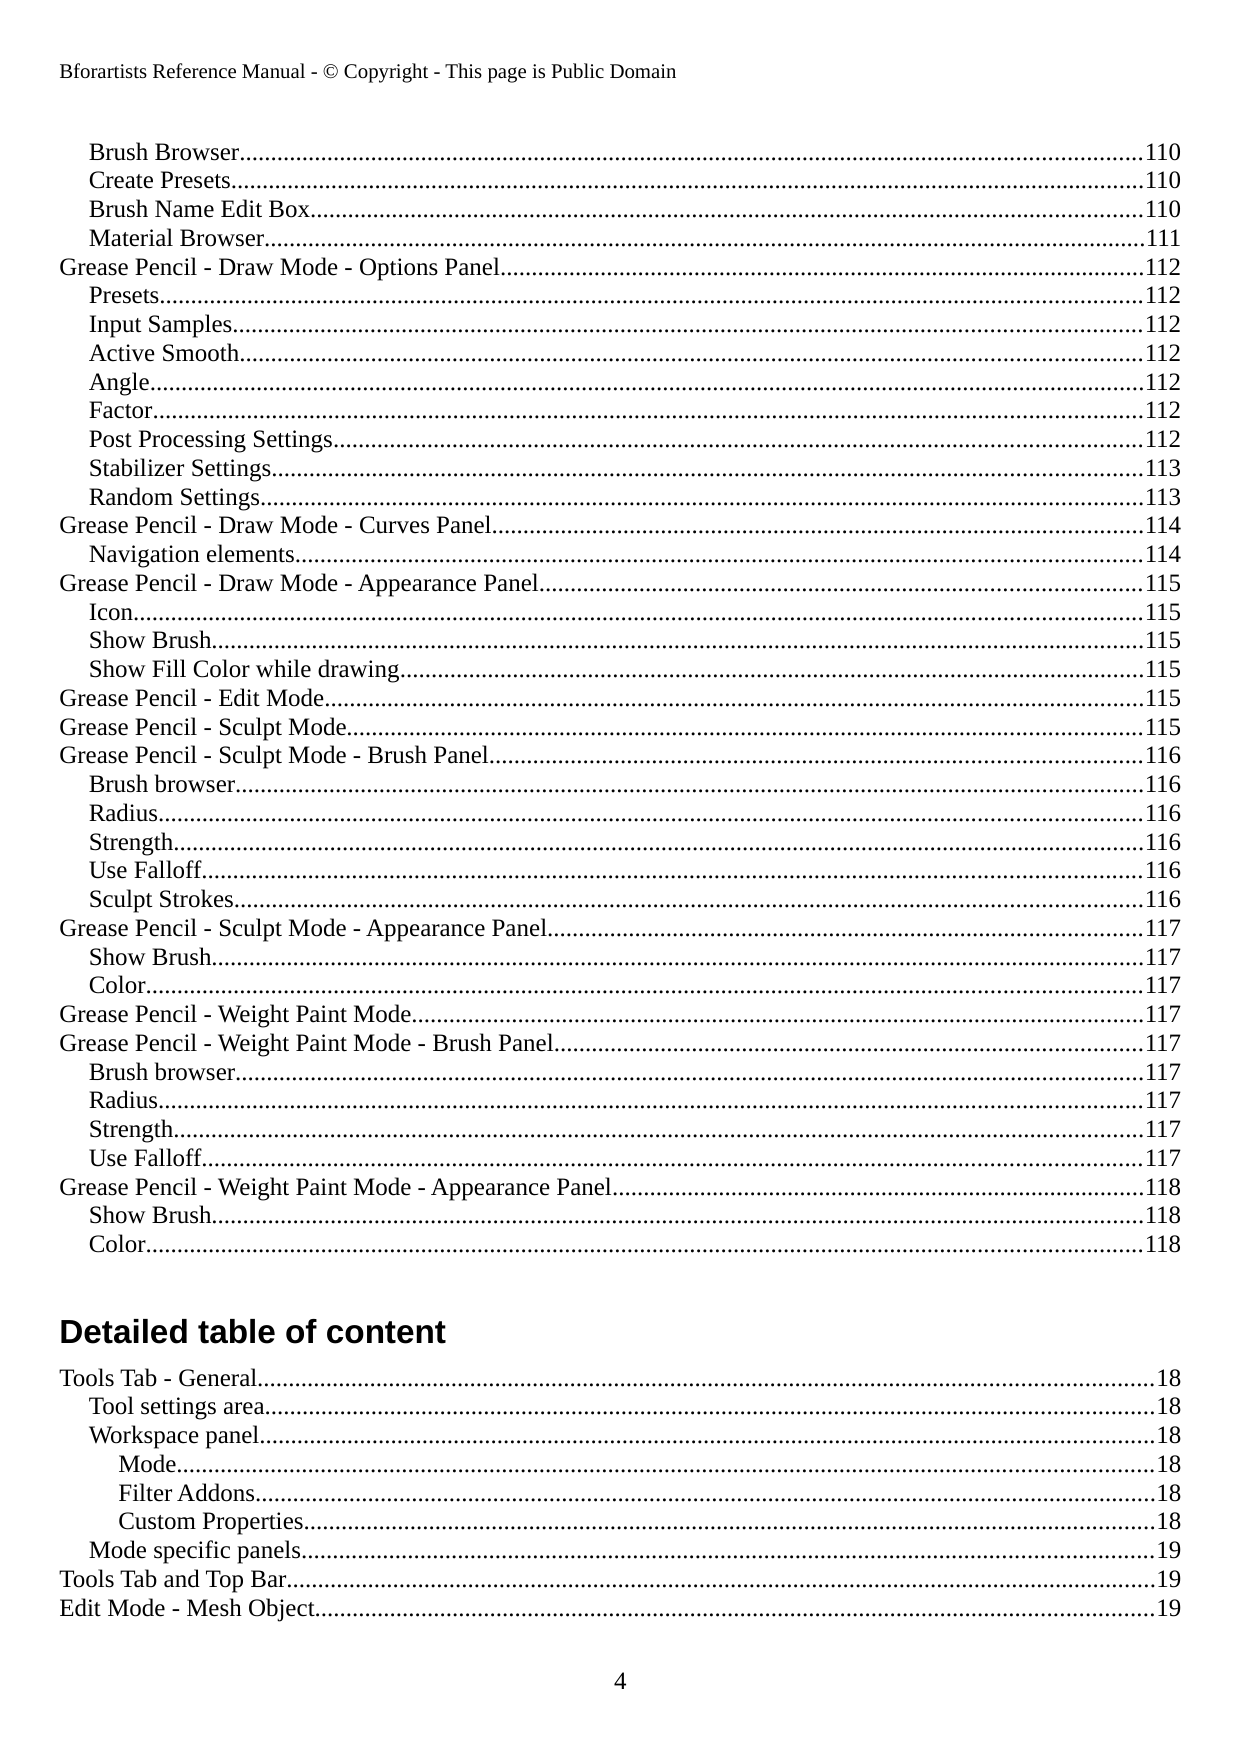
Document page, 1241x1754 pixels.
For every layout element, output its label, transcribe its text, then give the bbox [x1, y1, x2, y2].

text Brush Name Edit Box 110 [88, 194, 1181, 223]
text Show Brush 118 [88, 1200, 1181, 1229]
text Stabilizer Settings 113 [88, 453, 1181, 482]
text Edit Mode - Mesh Object 19 [59, 1593, 1181, 1621]
text Radius 116 [88, 798, 1181, 827]
text Grease Pencil - Draw Mode - Appearance Panel 115 [59, 568, 1181, 597]
text Post Processing Settings 112 [88, 424, 1181, 453]
text Brush browser 116 [88, 769, 1181, 798]
text Brush Browser 110 [88, 137, 1181, 165]
text Angle 112 [88, 367, 1181, 395]
text Tools Tab and Top Bar 19 [59, 1564, 1181, 1593]
text Grease Pencil - Edit Mode 115 [59, 683, 1181, 712]
text Active Smooth 112 [88, 338, 1181, 367]
text Color 118 [88, 1229, 1181, 1258]
text Icon 115 [88, 597, 1181, 625]
text Grease Pencil - Weight Paint Mode - Appearance Panel 118 [59, 1172, 1181, 1200]
text Brush browser 117 [88, 1057, 1181, 1085]
text Filter Addons 18 [118, 1478, 1181, 1506]
text Show Brush 117 [88, 942, 1181, 970]
text Grease Pencil - Draw Mode - Options Panel 112 [59, 252, 1181, 280]
text Navigation elements 114 [88, 539, 1181, 568]
text Random Settings 113 [88, 482, 1181, 510]
text Input Samples 112 [88, 309, 1181, 338]
text Strength 116 [88, 827, 1181, 855]
text Use Falloff 116 [88, 855, 1181, 884]
text Grease Pencil - Sculpt Mode - Brush Panel 116 [59, 740, 1181, 769]
text Factor 112 [88, 395, 1181, 424]
text Custom Properties 18 [118, 1506, 1181, 1535]
text Grease Pencil - Weight Paint Mode - Brush Panel 117 [59, 1028, 1181, 1057]
text Tools Tab - General 18 [59, 1363, 1181, 1391]
text Show Fill Color while drawing 115 [88, 654, 1181, 683]
text Grease Pencil - Sculpt Mode - Appearance Panel 117 [59, 913, 1181, 942]
text Use Falloff 117 [88, 1143, 1181, 1172]
text Strength 117 [88, 1114, 1181, 1143]
text Grease Pencil - Weight Paint Mode 117 [59, 999, 1181, 1028]
subtitle Detailed table of content [59, 1312, 1181, 1350]
text Workspace panel 18 [88, 1420, 1181, 1449]
text Grease Pencil - Sculpt Mode 115 [59, 712, 1181, 740]
text Create Presets 110 [88, 165, 1181, 194]
text Mode 18 [118, 1449, 1181, 1478]
text Mode specific panels 19 [88, 1535, 1181, 1564]
text Grease Pencil - Draw Mode - Curves Panel 114 [59, 510, 1181, 539]
text Sculpt Strokes 116 [88, 884, 1181, 913]
text Tool settings area 18 [88, 1391, 1181, 1420]
text Color 117 [88, 970, 1181, 999]
text Radius 117 [88, 1085, 1181, 1114]
text Presets 112 [88, 280, 1181, 309]
text Material Browser 111 [88, 223, 1181, 252]
text Show Brush 115 [88, 625, 1181, 654]
